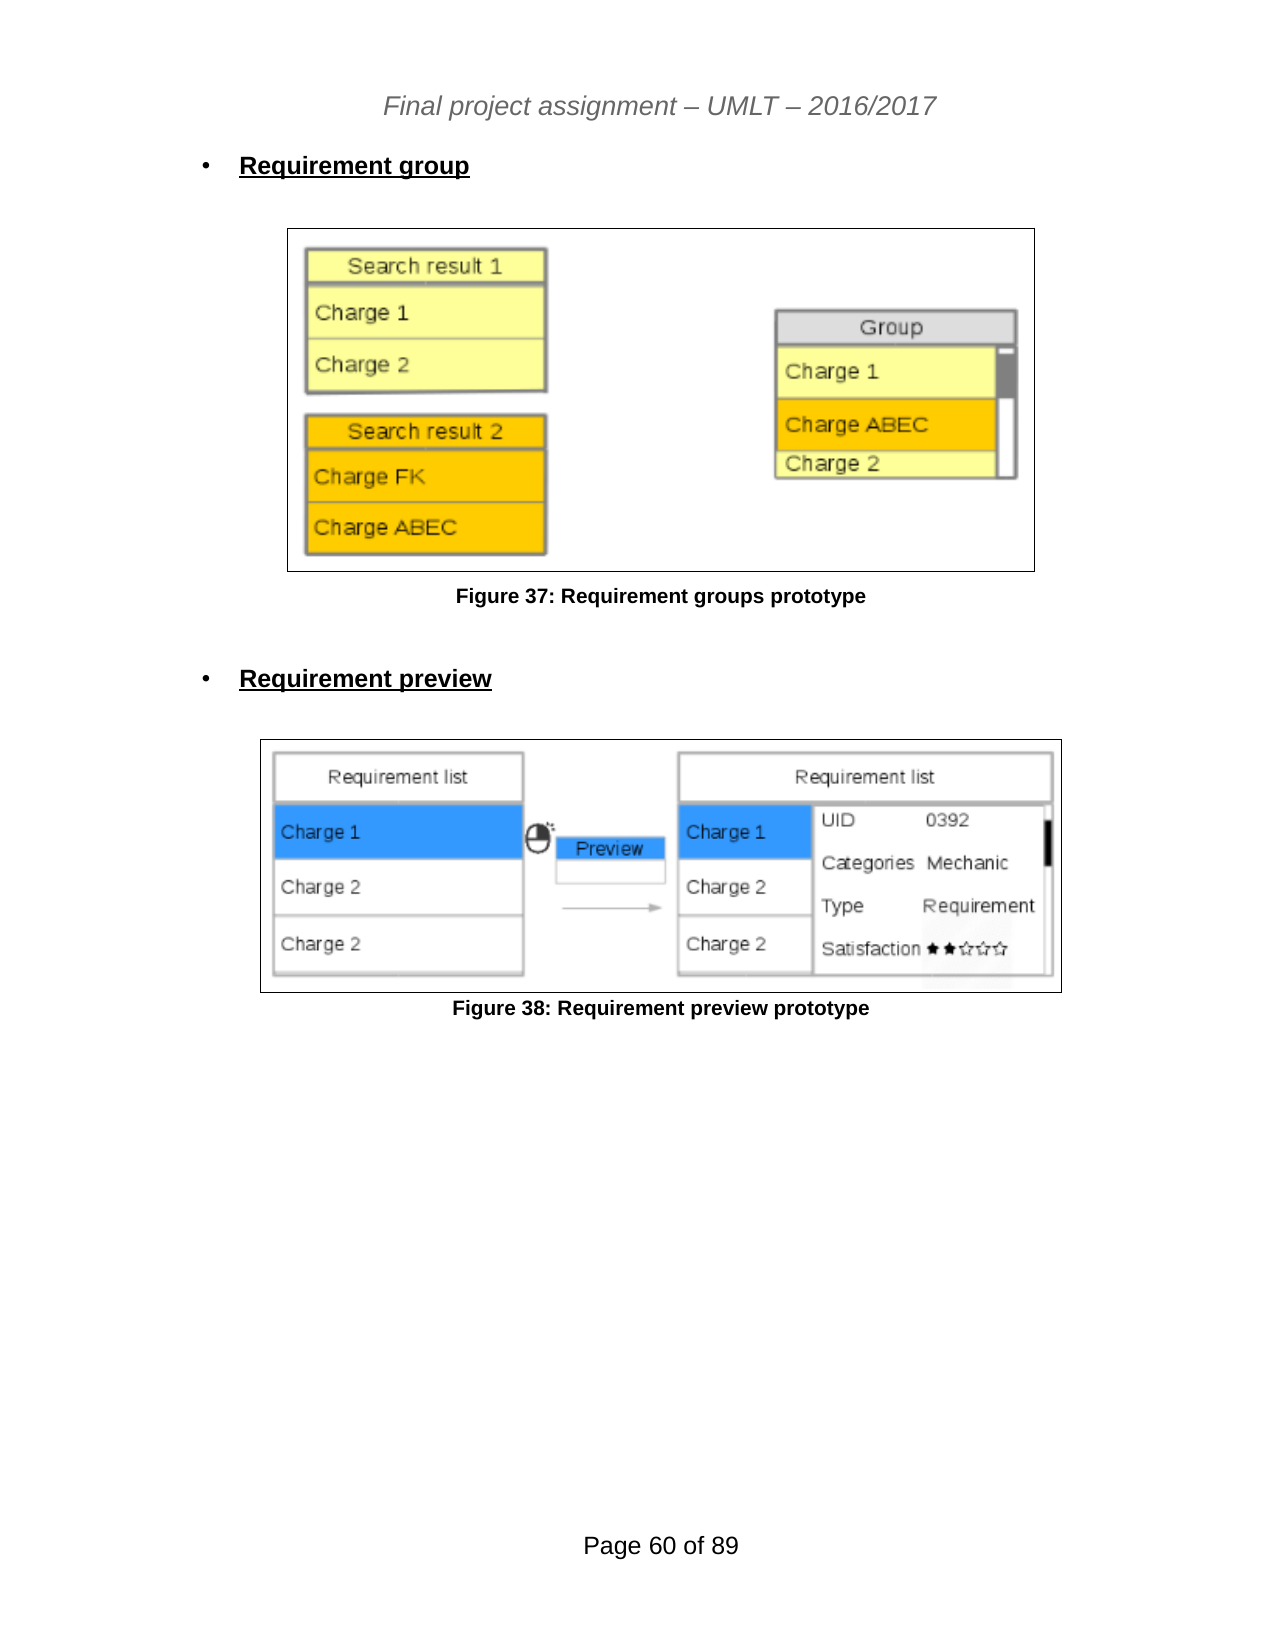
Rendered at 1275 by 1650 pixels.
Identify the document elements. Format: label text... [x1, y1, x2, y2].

list Requirement preview [202, 664, 1158, 693]
text Figure 38: Requirement preview prototype [164, 722, 1158, 1019]
text Figure 37: Requirement groups prototype [164, 209, 1158, 607]
picture [263, 741, 1059, 989]
list Requirement group [202, 151, 1158, 180]
picture [290, 230, 1032, 569]
